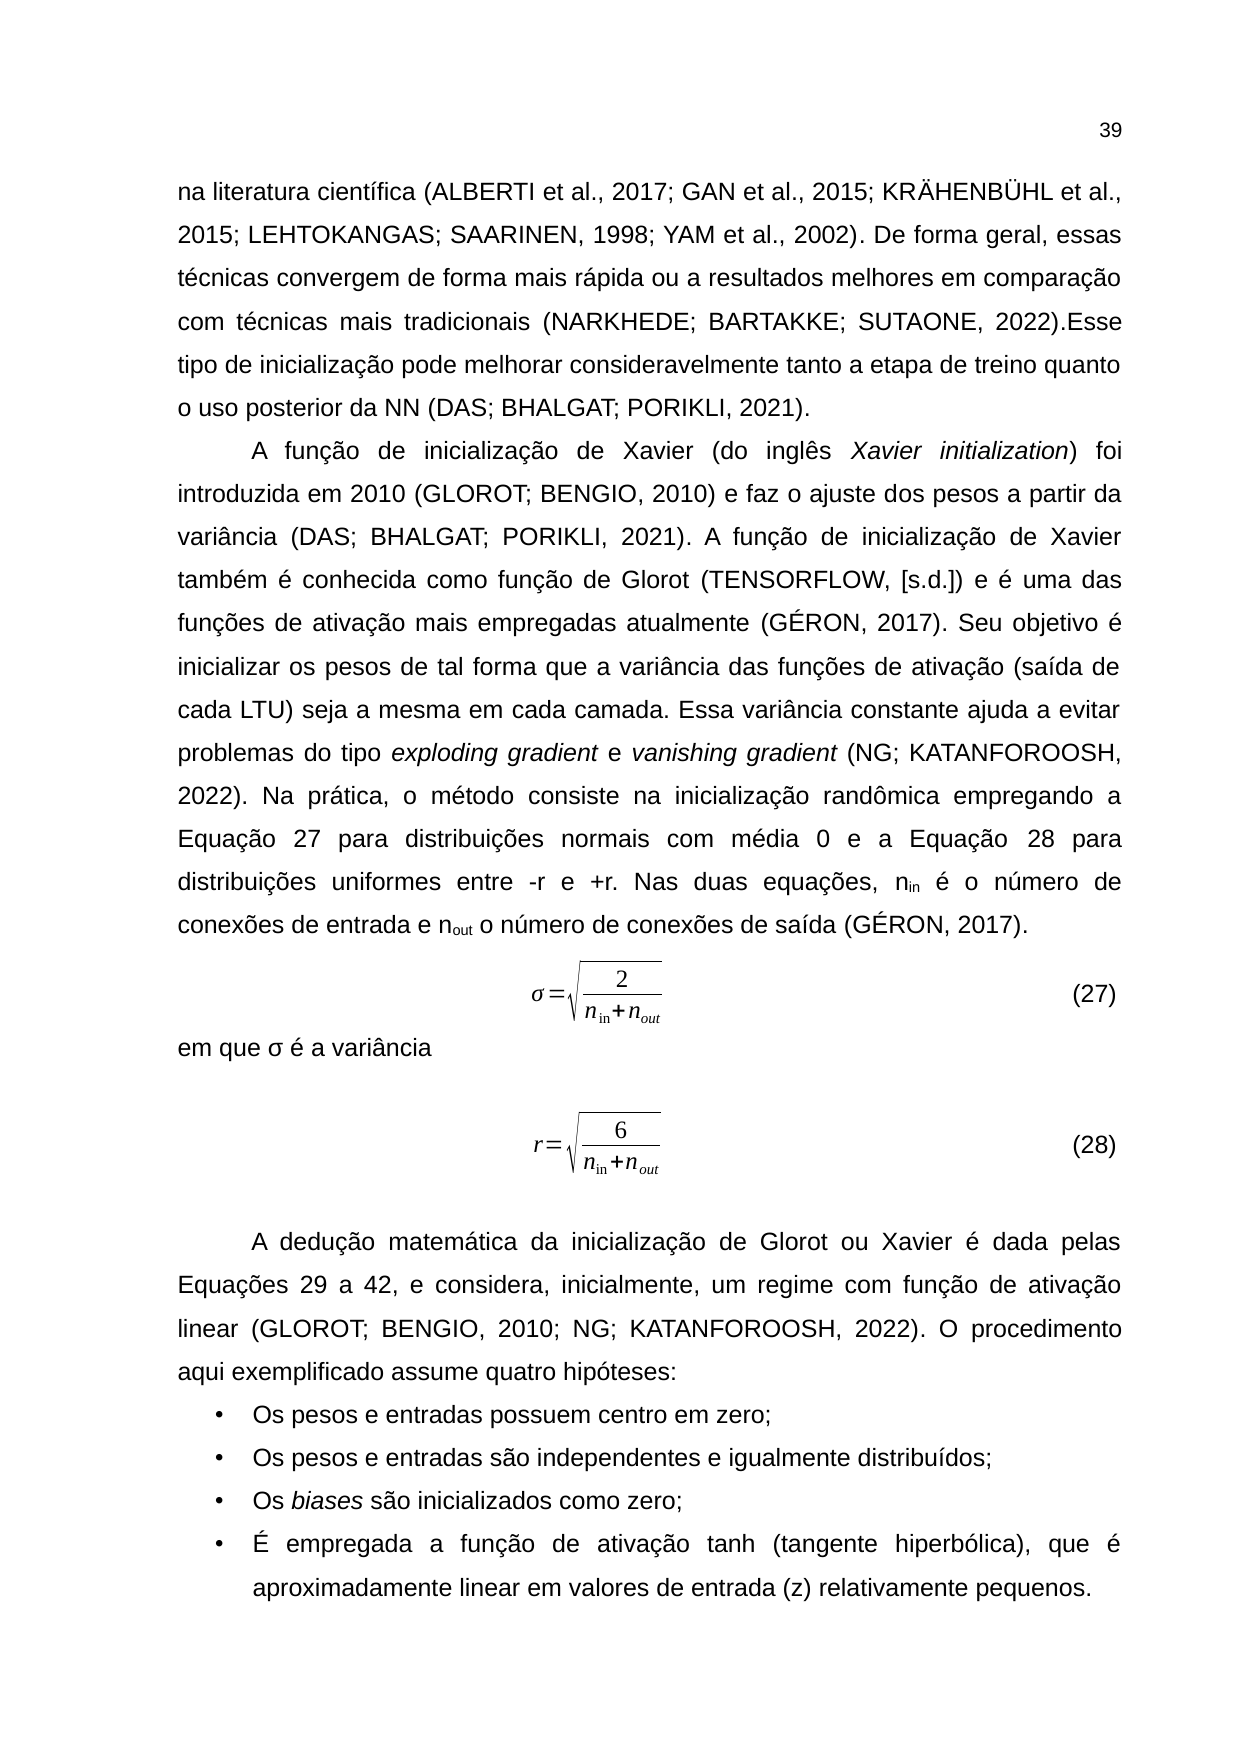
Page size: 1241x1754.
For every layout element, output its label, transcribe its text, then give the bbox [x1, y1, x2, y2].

table_header [177, 953, 1017, 1033]
list É empregada a função de ativação tanh (tangente hiperbólica), que é aproximadamente linear em valores de entrada (z) relativamente pequenos. [215, 1529, 1122, 1601]
table_header (28) [1017, 1105, 1122, 1184]
list Os biases são inicializados como zero; [215, 1486, 1122, 1515]
text em que σ é a variância [177, 1033, 1122, 1062]
text A dedução matemática da inicialização de Glorot ou Xavier é dada pelas Equações 29 a 42, e considera, inicialmente, um regime com função de ativação linear (GLOROT; BENGIO, 2010; NG; KATANFOROOSH, 2022). O procedimento aqui exemplificado assume quatro hipóteses: [177, 1227, 1122, 1385]
text A função de inicialização de Xavier (do inglês Xavier initialization) foi introduzida em 2010 (GLOROT; BENGIO, 2010) e faz o ajuste dos pesos a partir da variância (DAS; BHALGAT; PORIKLI, 2021). A função de inicialização de Xavier também é conhecida como função de Glorot (TENSORFLOW, [s.d.]) e é uma das funções de ativação mais empregadas atualmente (GÉRON, 2017). Seu objetivo é inicializar os pesos de tal forma que a variância das funções de ativação (saída de cada LTU) seja a mesma em cada camada. Essa variância constante ajuda a evitar problemas do tipo exploding gradient e vanishing gradient (NG; KATANFOROOSH, 2022). Na prática, o método consiste na inicialização randômica empregando a Equação 27 para distribuições normais com média 0 e a Equação 28 para distribuições uniformes entre -r e +r. Nas duas equações, nin é o número de conexões de entrada e nout o número de conexões de saída (GÉRON, 2017). [177, 436, 1122, 939]
list Os pesos e entradas são independentes e igualmente distribuídos; [215, 1443, 1122, 1472]
table_header [177, 1105, 1017, 1184]
table_header (27) [1017, 953, 1122, 1033]
list Os pesos e entradas possuem centro em zero; [215, 1400, 1122, 1429]
text na literatura científica (ALBERTI et al., 2017; GAN et al., 2015; KRÄHENBÜHL et al., 2015; LEHTOKANGAS; SAARINEN, 1998; YAM et al., 2002). De forma geral, essas técnicas convergem de forma mais rápida ou a resultados melhores em comparação com técnicas mais tradicionais (NARKHEDE; BARTAKKE; SUTAONE, 2022).Esse tipo de inicialização pode melhorar consideravelmente tanto a etapa de treino quanto o uso posterior da NN (DAS; BHALGAT; PORIKLI, 2021). [177, 177, 1122, 421]
